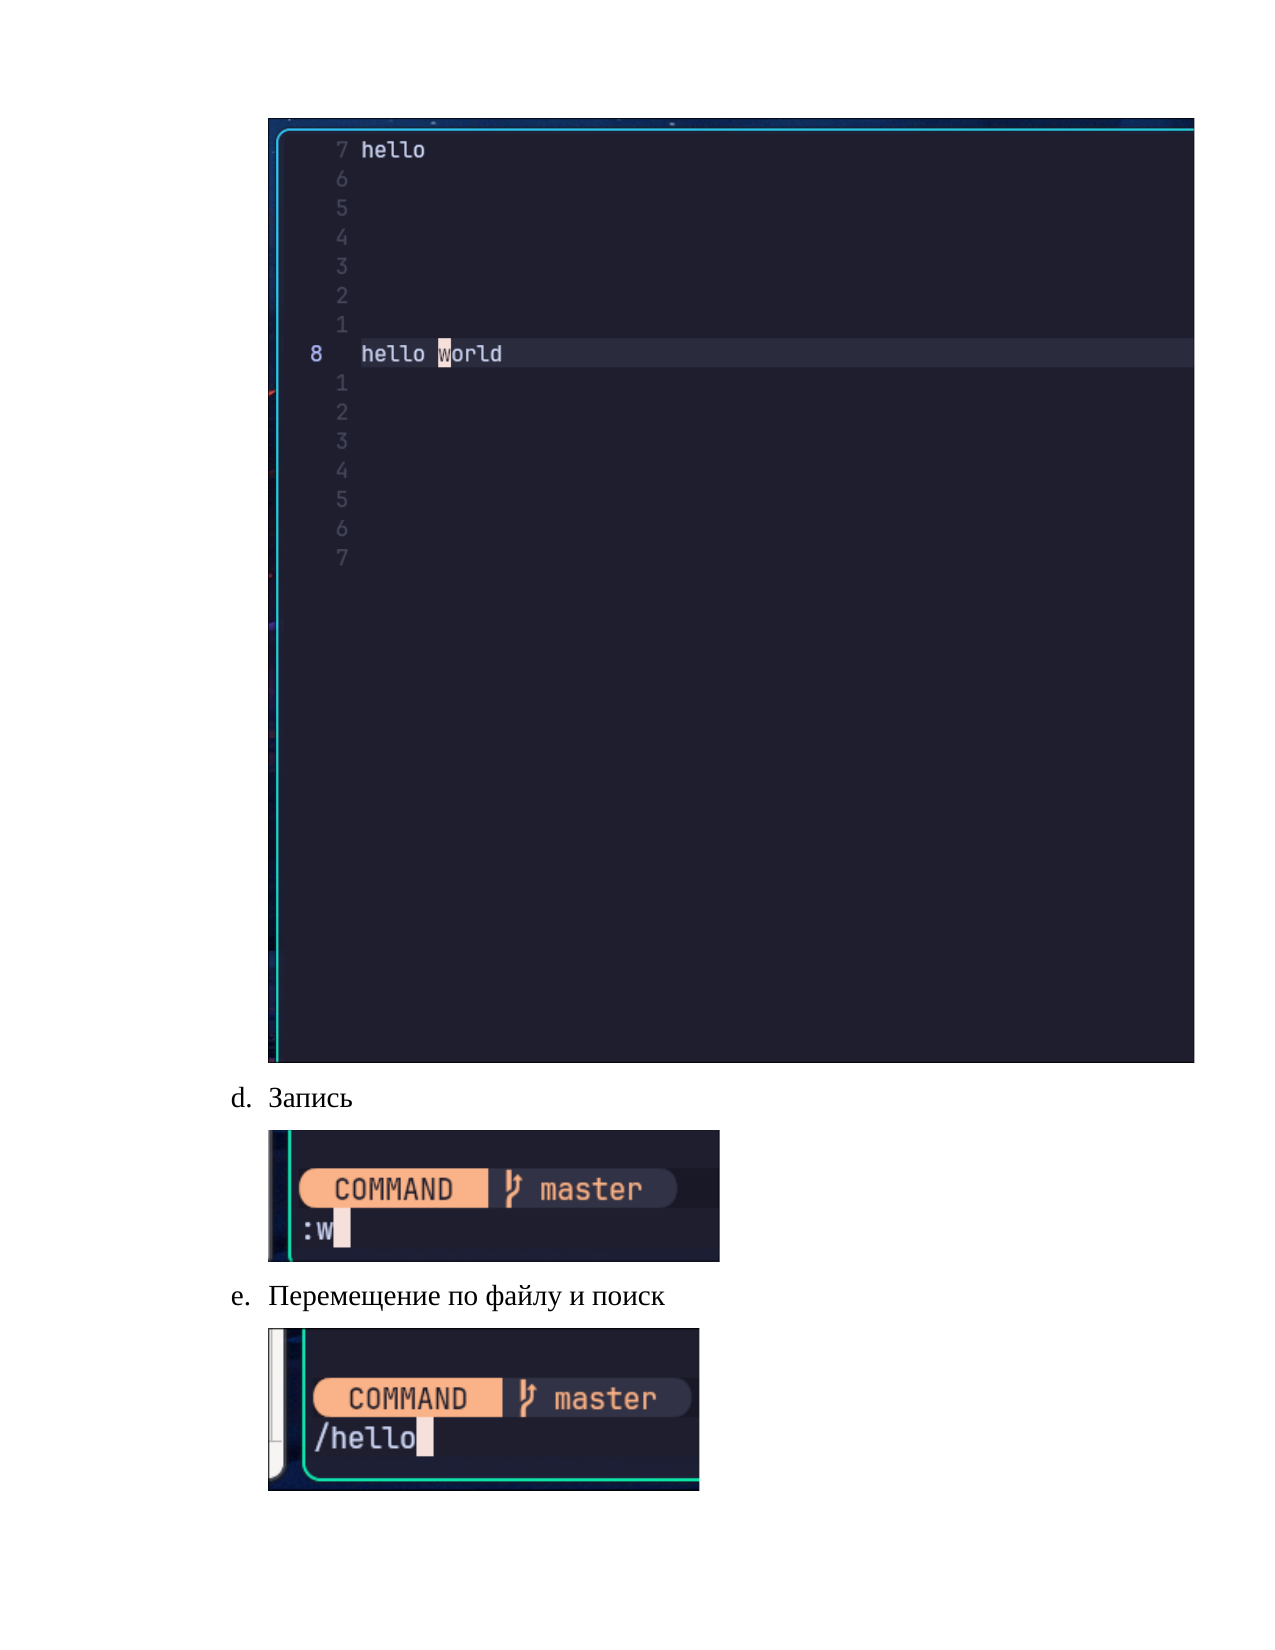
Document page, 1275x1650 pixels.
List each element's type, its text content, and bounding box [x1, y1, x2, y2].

picture [268, 118, 1195, 1063]
list Перемещение по файлу и поиск [231, 1278, 1157, 1312]
list Запись [231, 1080, 1157, 1113]
picture [268, 1328, 700, 1491]
picture [268, 1130, 720, 1262]
